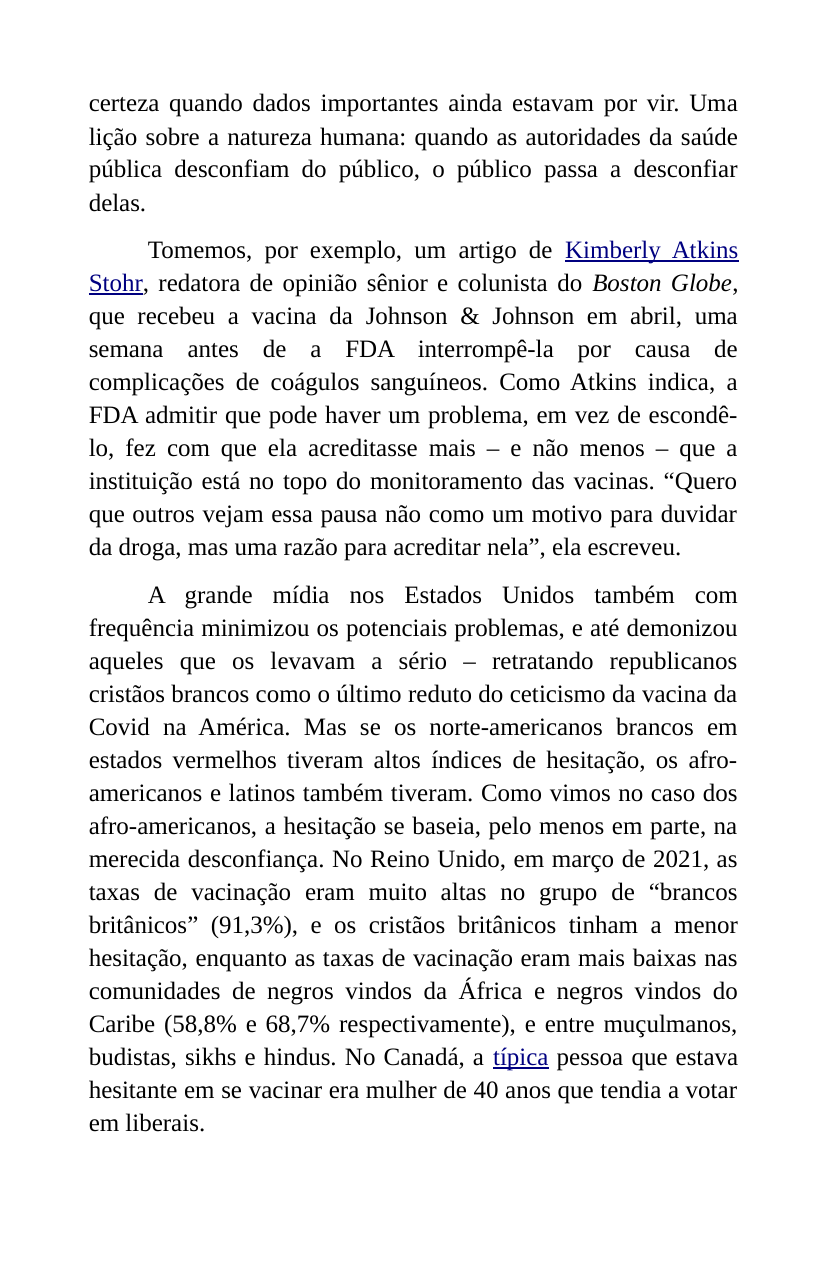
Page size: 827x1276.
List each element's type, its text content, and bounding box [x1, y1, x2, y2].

text Tomemos, por exemplo, um artigo de Kimberly Atkins Stohr, redatora de opinião sênior e colunista do Boston Globe, que recebeu a vacina da Johnson & Johnson em abril, uma semana antes de a FDA interrompê-la por causa de complicações de coágulos sanguíneos. Como Atkins indica, a FDA admitir que pode haver um problema, em vez de escondê-lo, fez com que ela acreditasse mais – e não menos – que a instituição está no topo do monitoramento das vacinas. “Quero que outros vejam essa pausa não como um motivo para duvidar da droga, mas uma razão para acreditar nela”, ela escreveu. [88, 235, 738, 561]
text A grande mídia nos Estados Unidos também com frequência minimizou os potenciais problemas, e até demonizou aqueles que os levavam a sério – retratando republicanos cristãos brancos como o último reduto do ceticismo da vacina da Covid na América. Mas se os norte-americanos brancos em estados vermelhos tiveram altos índices de hesitação, os afro-americanos e latinos também tiveram. Como vimos no caso dos afro-americanos, a hesitação se baseia, pelo menos em parte, na merecida desconfiança. No Reino Unido, em março de 2021, as taxas de vacinação eram muito altas no grupo de “brancos britânicos” (91,3%), e os cristãos britânicos tinham a menor hesitação, enquanto as taxas de vacinação eram mais baixas nas comunidades de negros vindos da África e negros vindos do Caribe (58,8% e 68,7% respectivamente), e entre muçulmanos, budistas, sikhs e hindus. No Canadá, a típica pessoa que estava hesitante em se vacinar era mulher de 40 anos que tendia a votar em liberais. [88, 580, 738, 1137]
text certeza quando dados importantes ainda estavam por vir. Uma lição sobre a natureza humana: quando as autoridades da saúde pública desconfiam do público, o público passa a desconfiar delas. [88, 88, 738, 216]
